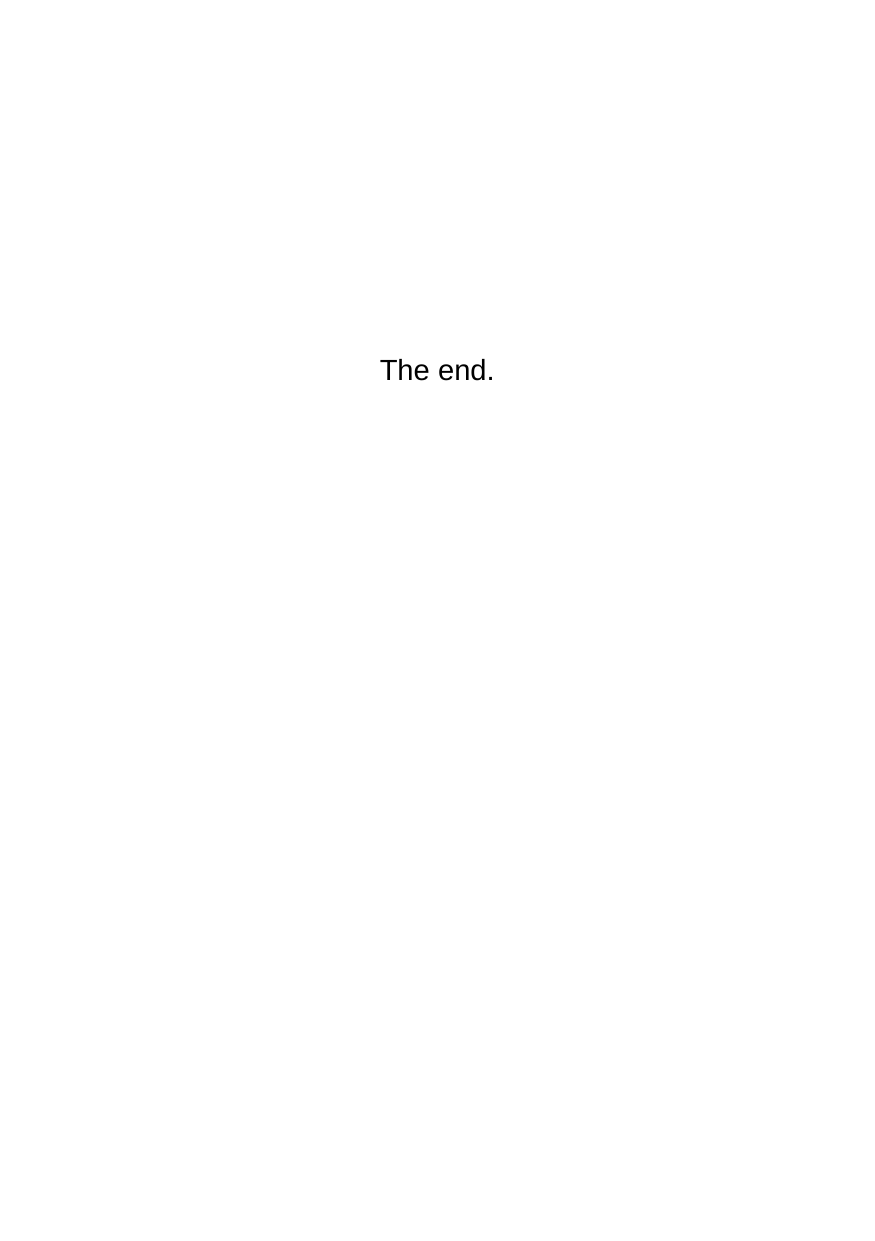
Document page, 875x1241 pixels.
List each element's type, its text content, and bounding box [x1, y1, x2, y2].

text The end. [118, 353, 756, 386]
